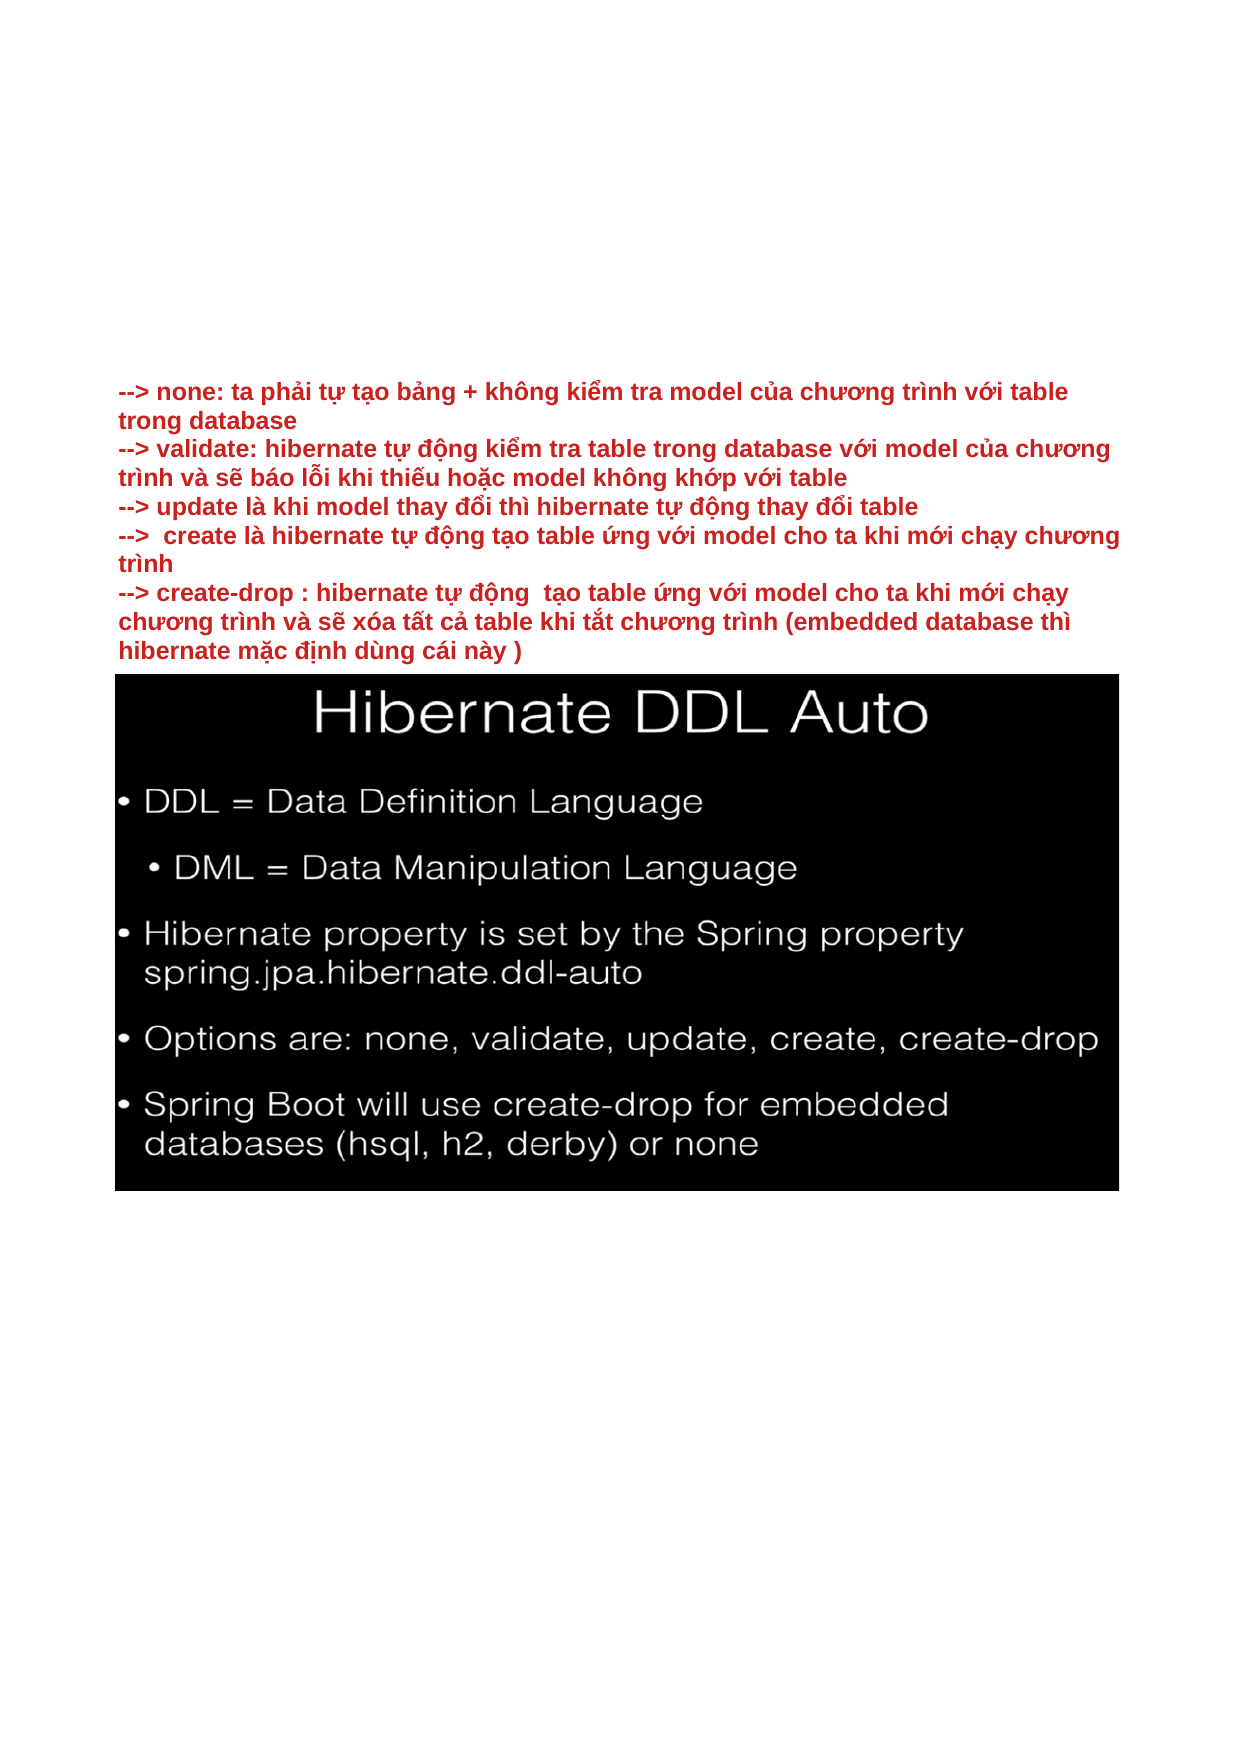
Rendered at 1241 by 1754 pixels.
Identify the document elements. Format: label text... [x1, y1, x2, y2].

picture [115, 674, 1120, 1191]
text --> update là khi model thay đổi thì hibernate tự động thay đổi table [118, 492, 1122, 521]
text --> create-drop : hibernate tự động tạo table ứng với model cho ta khi mới chạy chương trình và sẽ xóa tất cả table khi tắt chương trình (embedded database thì hibernate mặc định dùng cái này ) [118, 578, 1122, 664]
text --> none: ta phải tự tạo bảng + không kiểm tra model của chương trình với table trong database [118, 377, 1122, 434]
text --> create là hibernate tự động tạo table ứng với model cho ta khi mới chạy chương trình [118, 521, 1122, 578]
text --> validate: hibernate tự động kiểm tra table trong database với model của chương trình và sẽ báo lỗi khi thiếu hoặc model không khớp với table [118, 434, 1122, 492]
